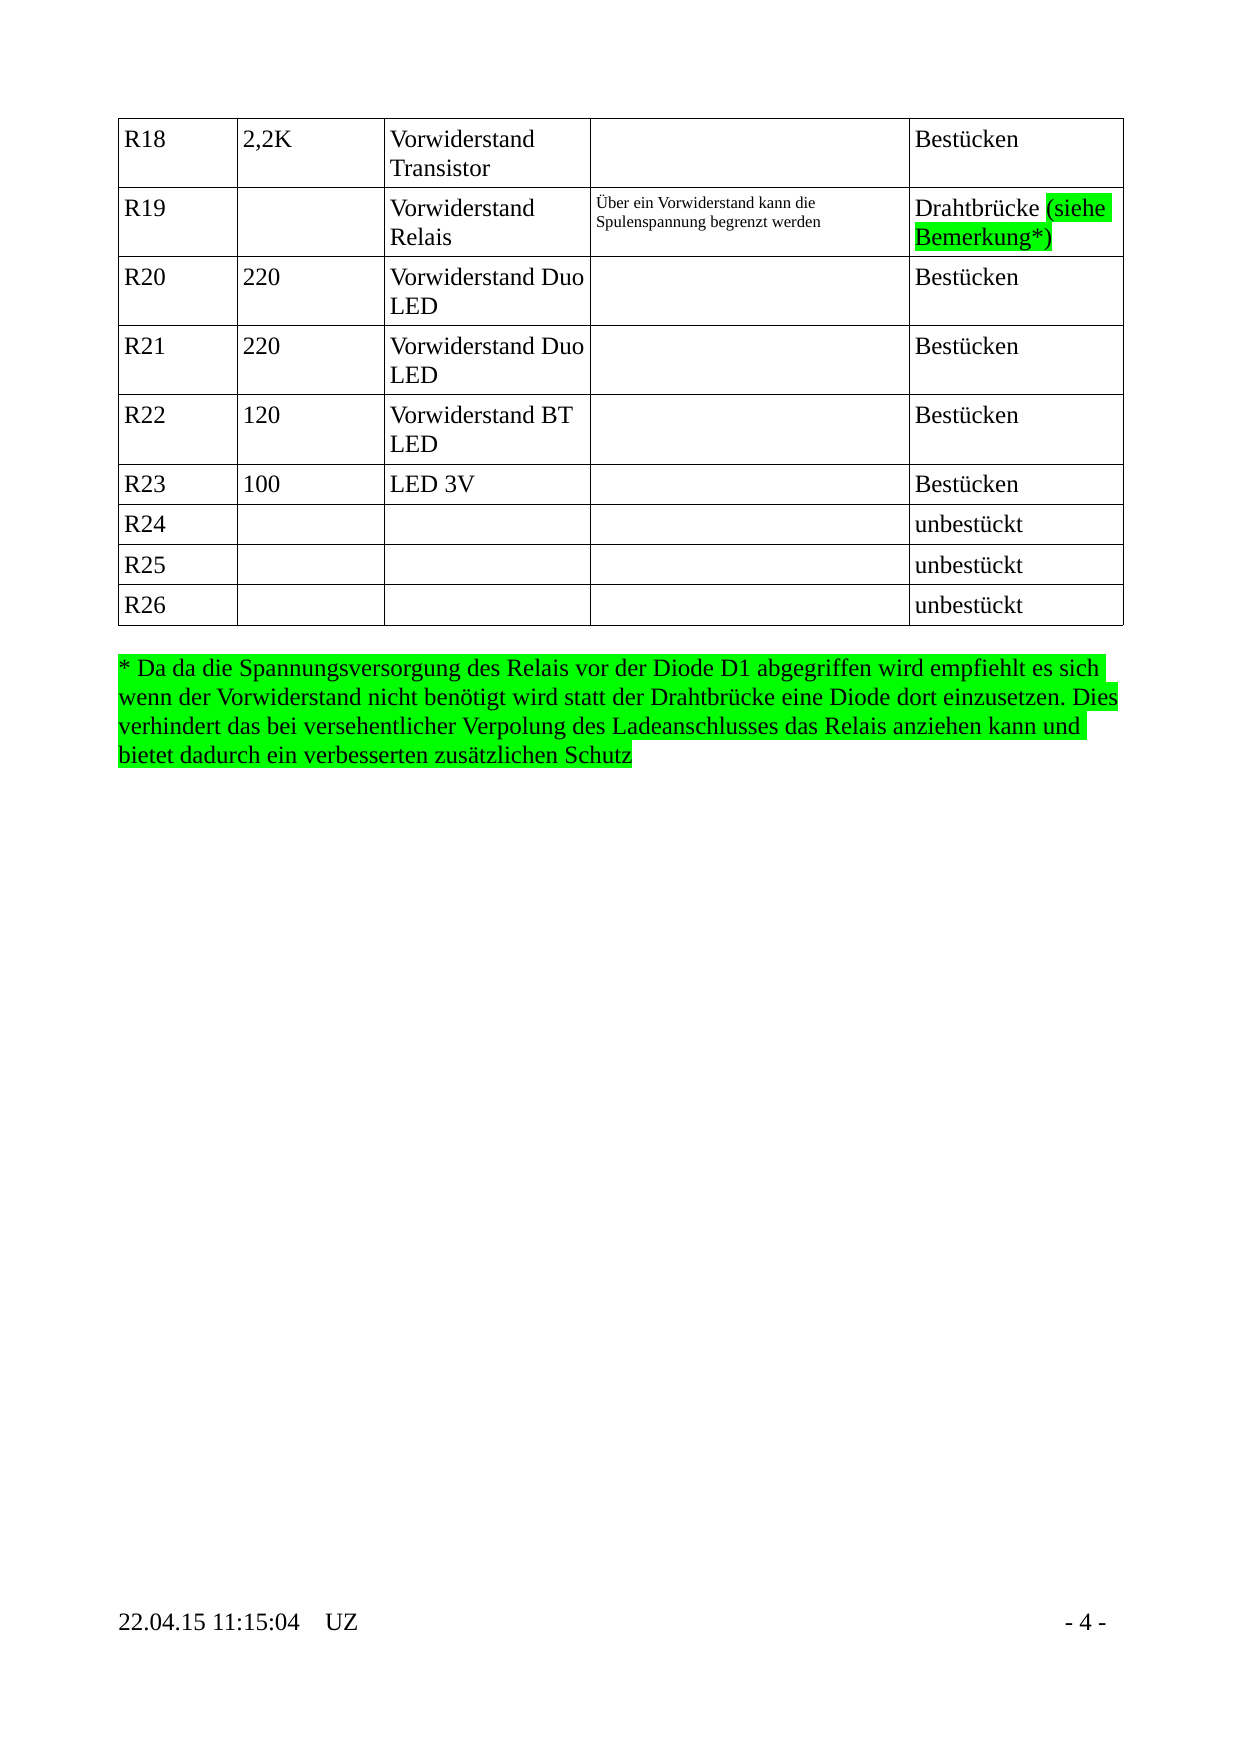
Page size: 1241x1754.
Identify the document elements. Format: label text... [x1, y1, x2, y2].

table_cell [591, 119, 909, 187]
table_cell Bestücken [910, 465, 1123, 504]
table_cell [238, 188, 384, 256]
table_cell Vorwiderstand Relais [385, 188, 590, 256]
table_cell R24 [119, 505, 237, 544]
table_cell [591, 326, 909, 394]
table_cell Vorwiderstand BT LED [385, 395, 590, 463]
text * Da da die Spannungsversorgung des Relais vor der Diode D1 abgegriffen wird empfiehlt es sich wenn der Vorwiderstand nicht benötigt wird statt der Drahtbrücke eine Diode dort einzusetzen. Dies verhindert das bei versehentlicher Verpolung des Ladeanschlusses das Relais anziehen kann und bietet dadurch ein verbesserten zusätzlichen Schutz [118, 653, 1122, 768]
table_cell Bestücken [910, 395, 1123, 463]
table_cell R26 [119, 585, 237, 625]
table_cell R23 [119, 465, 237, 504]
table_cell R18 [119, 119, 237, 187]
table_cell unbestückt [910, 585, 1123, 625]
table_cell unbestückt [910, 505, 1123, 544]
table_cell unbestückt [910, 545, 1123, 584]
table_cell [591, 505, 909, 544]
table_cell Bestücken [910, 257, 1123, 325]
table_cell Bestücken [910, 326, 1123, 394]
table_cell R20 [119, 257, 237, 325]
table_cell [385, 545, 590, 584]
table_cell 2,2K [238, 119, 384, 187]
table_cell 100 [238, 465, 384, 504]
table_cell [238, 545, 384, 584]
table_cell 220 [238, 326, 384, 394]
table_cell [591, 545, 909, 584]
table_cell R22 [119, 395, 237, 463]
table_cell Drahtbrücke (siehe Bemerkung*) [910, 188, 1123, 256]
table_cell 120 [238, 395, 384, 463]
table_cell [238, 505, 384, 544]
table_cell Vorwiderstand Duo LED [385, 257, 590, 325]
table_cell [591, 395, 909, 463]
table_cell R19 [119, 188, 237, 256]
table_cell Bestücken [910, 119, 1123, 187]
table_cell [591, 585, 909, 625]
table_cell Über ein Vorwiderstand kann die Spulenspannung begrenzt werden [591, 188, 909, 256]
table_cell [385, 585, 590, 625]
table_cell LED 3V [385, 465, 590, 504]
table_cell R25 [119, 545, 237, 584]
table_cell [238, 585, 384, 625]
table_cell Vorwiderstand Transistor [385, 119, 590, 187]
table_cell R21 [119, 326, 237, 394]
table_cell [591, 465, 909, 504]
table_cell [591, 257, 909, 325]
table_cell Vorwiderstand Duo LED [385, 326, 590, 394]
table_cell [385, 505, 590, 544]
table_cell 220 [238, 257, 384, 325]
